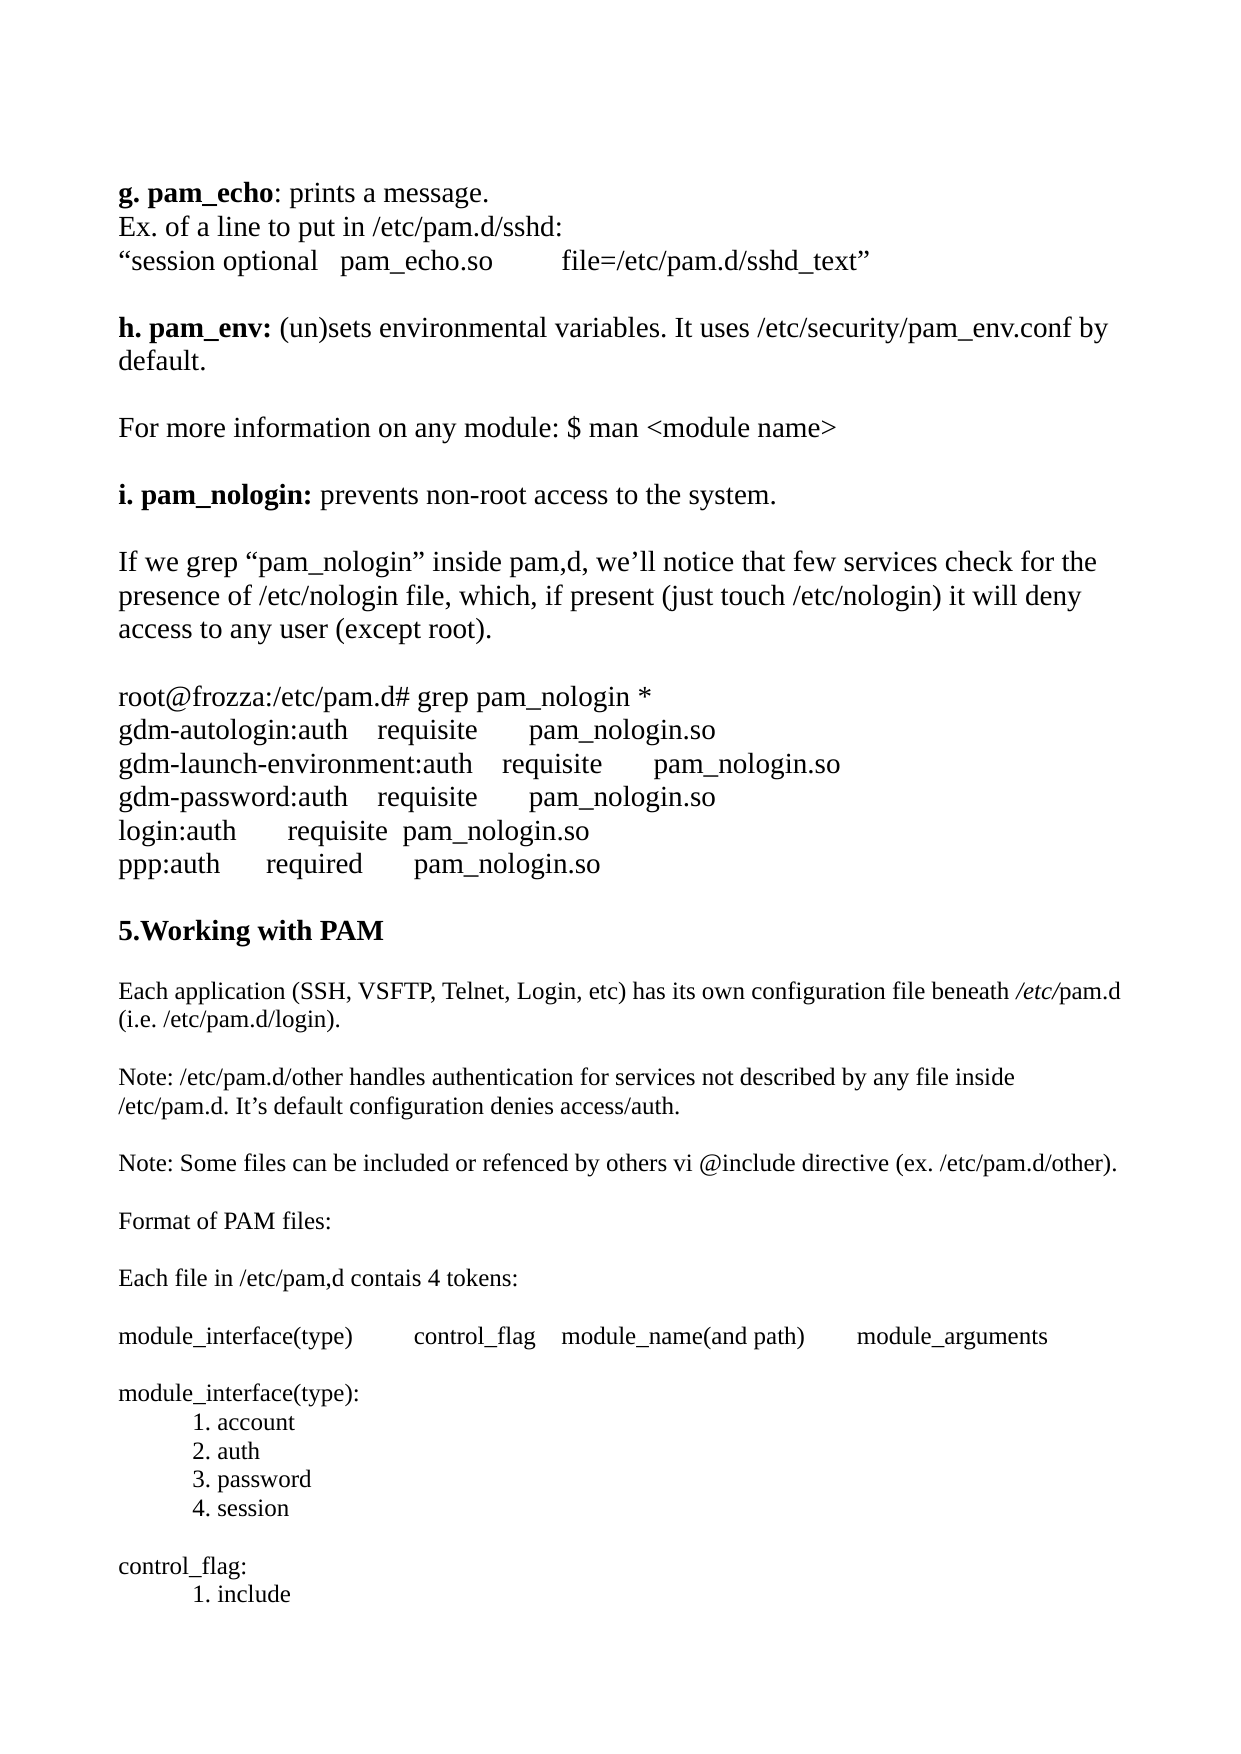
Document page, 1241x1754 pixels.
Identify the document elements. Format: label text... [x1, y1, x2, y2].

text Note: Some files can be included or refenced by others vi @include directive (ex. /etc/pam.d/other). [118, 1148, 1122, 1177]
text g. pam_echo: prints a message. [118, 176, 1122, 209]
text module_interface(type): [118, 1378, 1122, 1407]
text “session optional pam_echo.so file=/etc/pam.d/sshd_text” [118, 243, 1122, 276]
text Format of PAM files: [118, 1206, 1122, 1234]
text gdm-password:auth requisite pam_nologin.so [118, 779, 1122, 813]
text If we grep “pam_nologin” inside pam,d, we’ll notice that few services check for the presence of /etc/nologin file, which, if present (just touch /etc/nologin) it will deny access to any user (except root). [118, 544, 1122, 645]
text 2. auth [192, 1436, 1122, 1464]
text Each application (SSH, VSFTP, Telnet, Login, etc) has its own configuration file beneath /etc/pam.d (i.e. /etc/pam.d/login). [118, 976, 1122, 1033]
text gdm-autologin:auth requisite pam_nologin.so [118, 712, 1122, 746]
text control_flag: [118, 1551, 1122, 1579]
text 3. password [192, 1464, 1122, 1493]
text Note: /etc/pam.d/other handles authentication for services not described by any file inside /etc/pam.d. It’s default configuration denies access/auth. [118, 1062, 1122, 1119]
text h. pam_env: (un)sets environmental variables. It uses /etc/security/pam_env.conf by default. [118, 310, 1122, 377]
text For more information on any module: $ man <module name> [118, 410, 1122, 444]
text ppp:auth required pam_nologin.so [118, 846, 1122, 880]
text module_interface(type) control_flag module_name(and path) module_arguments [118, 1321, 1122, 1349]
text 1. account [192, 1407, 1122, 1436]
text Each file in /etc/pam,d contais 4 tokens: [118, 1263, 1122, 1292]
text gdm-launch-environment:auth requisite pam_nologin.so [118, 746, 1122, 779]
text i. pam_nologin: prevents non-root access to the system. [118, 477, 1122, 511]
text 4. session [192, 1493, 1122, 1522]
text Ex. of a line to put in /etc/pam.d/sshd: [118, 209, 1122, 243]
text 5.Working with PAM [118, 913, 1122, 947]
text 1. include [192, 1579, 1122, 1608]
text login:auth requisite pam_nologin.so [118, 813, 1122, 846]
text root@frozza:/etc/pam.d# grep pam_nologin * [118, 679, 1122, 712]
